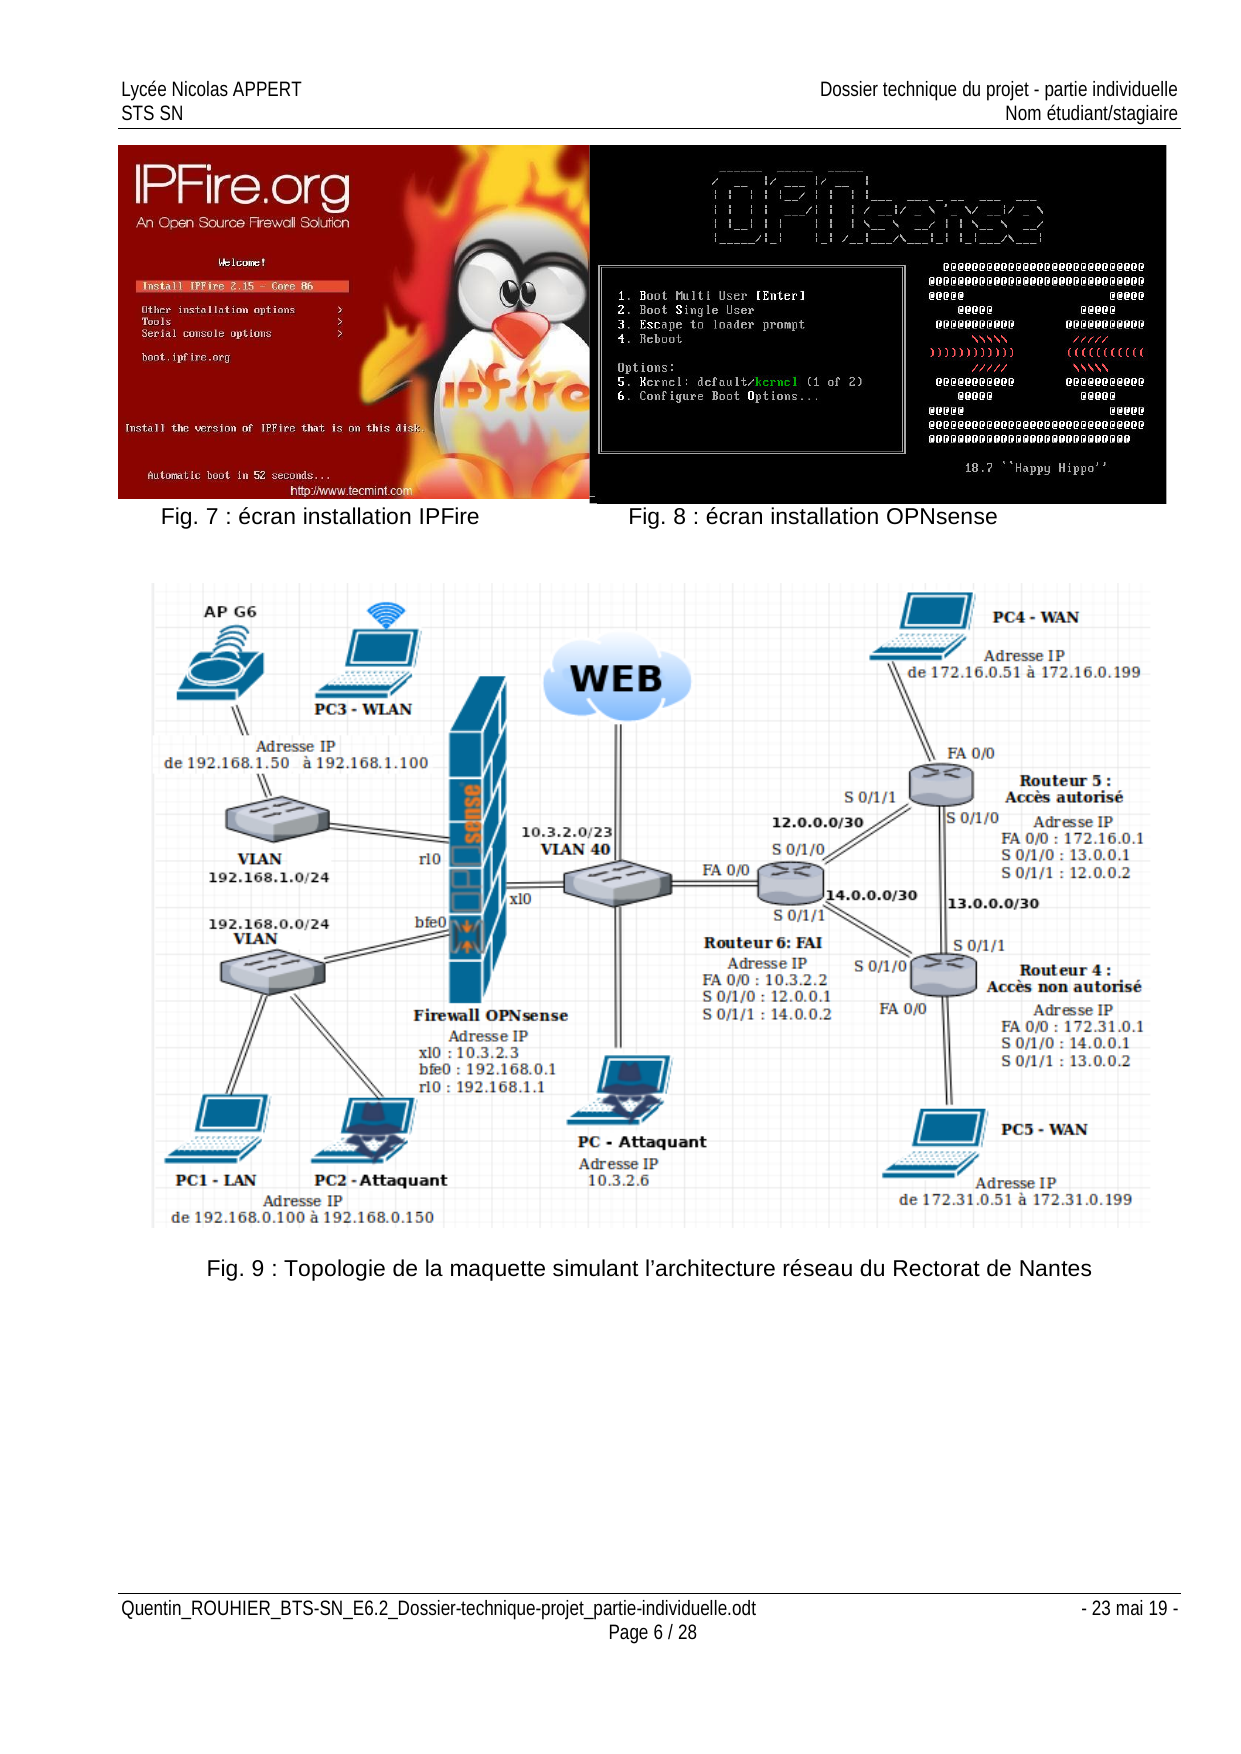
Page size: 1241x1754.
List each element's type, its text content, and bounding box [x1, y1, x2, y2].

picture [118, 145, 1167, 504]
picture [148, 583, 1151, 1228]
text Fig. 9 : Topologie de la maquette simulant l’architecture réseau du Rectorat de Nantes [118, 1255, 1181, 1281]
text Fig. 7 : écran installation IPFire Fig. 8 : écran installation OPNsense [118, 145, 1181, 529]
